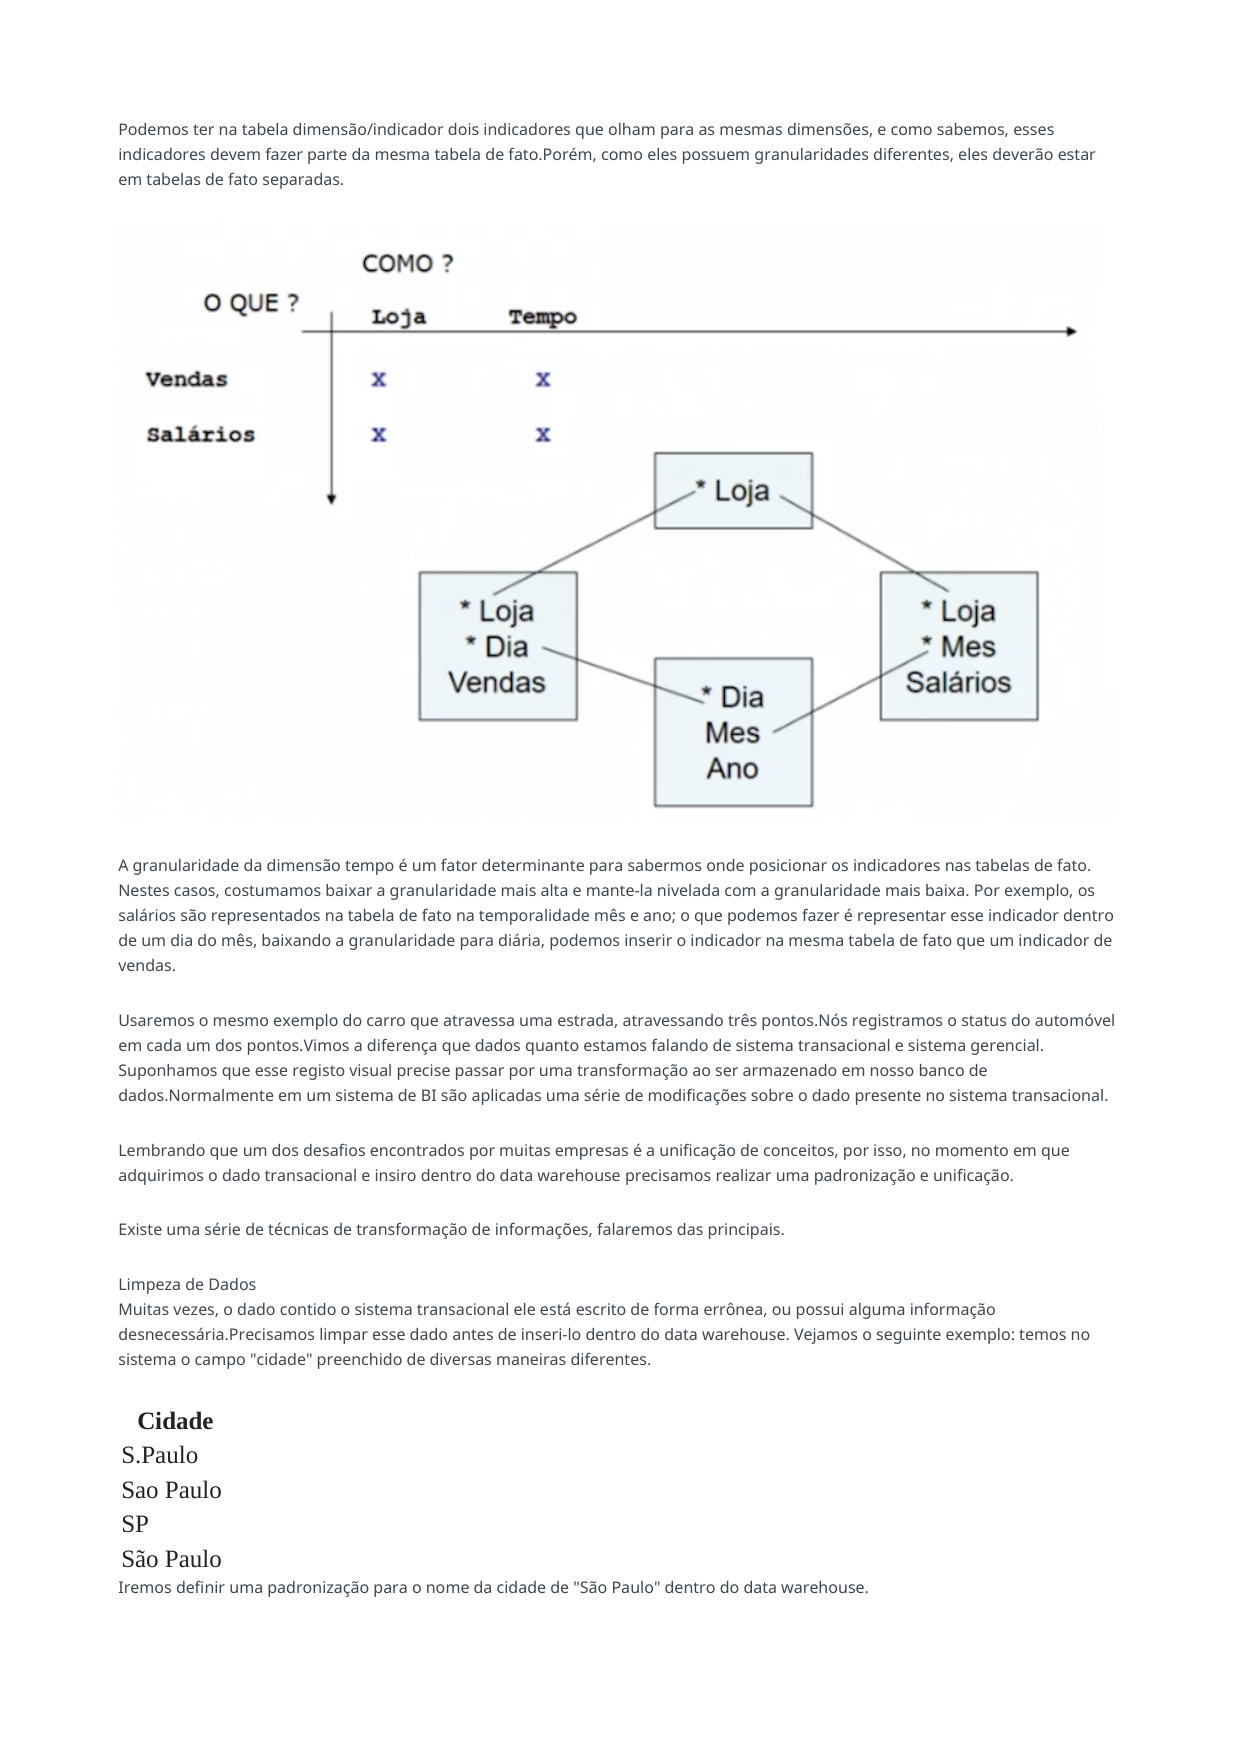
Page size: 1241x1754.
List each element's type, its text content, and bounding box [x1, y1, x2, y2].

text Limpeza de Dados [118, 1273, 1122, 1295]
text Lembrando que um dos desafios encontrados por muitas empresas é a unificação de conceitos, por isso, no momento em que adquirimos o dado transacional e insiro dentro do data warehouse precisamos realizar uma padronização e unificação. [118, 1139, 1122, 1186]
picture [118, 222, 1118, 821]
table_cell S.Paulo [118, 1438, 232, 1472]
text Iremos definir uma padronização para o nome da cidade de "São Paulo" dentro do data warehouse. [118, 1576, 1122, 1598]
text Podemos ter na tabela dimensão/indicador dois indicadores que olham para as mesmas dimensões, e como sabemos, esses indicadores devem fazer parte da mesma tabela de fato.Porém, como eles possuem granularidades diferentes, eles deverão estar em tabelas de fato separadas. [118, 118, 1122, 190]
table_cell Sao Paulo [118, 1472, 232, 1507]
text Usaremos o mesmo exemplo do carro que atravessa uma estrada, atravessando três pontos.Nós registramos o status do automóvel em cada um dos pontos.Vimos a diferença que dados quanto estamos falando de sistema transacional e sistema gerencial. [118, 1009, 1122, 1056]
table_cell SP [118, 1507, 232, 1541]
text Suponhamos que esse registo visual precise passar por uma transformação ao ser armazenado em nosso banco de dados.Normalmente em um sistema de BI são aplicadas uma série de modificações sobre o dado presente no sistema transacional. [118, 1059, 1122, 1106]
text Muitas vezes, o dado contido o sistema transacional ele está escrito de forma errônea, ou possui alguma informação desnecessária.Precisamos limpar esse dado antes de inseri-lo dentro do data warehouse. Vejamos o seguinte exemplo: temos no sistema o campo "cidade" preenchido de diversas maneiras diferentes. [118, 1298, 1122, 1370]
text A granularidade da dimensão tempo é um fator determinante para sabermos onde posicionar os indicadores nas tabelas de fato. Nestes casos, costumamos baixar a granularidade mais alta e mante-la nivelada com a granularidade mais baixa. Por exemplo, os salários são representados na tabela de fato na temporalidade mês e ano; o que podemos fazer é representar esse indicador dentro de um dia do mês, baixando a granularidade para diária, podemos inserir o indicador na mesma tabela de fato que um indicador de vendas. [118, 854, 1122, 976]
text Existe uma série de técnicas de transformação de informações, falaremos das principais. [118, 1218, 1122, 1240]
table_header Cidade [118, 1403, 232, 1437]
table_cell São Paulo [118, 1541, 232, 1576]
